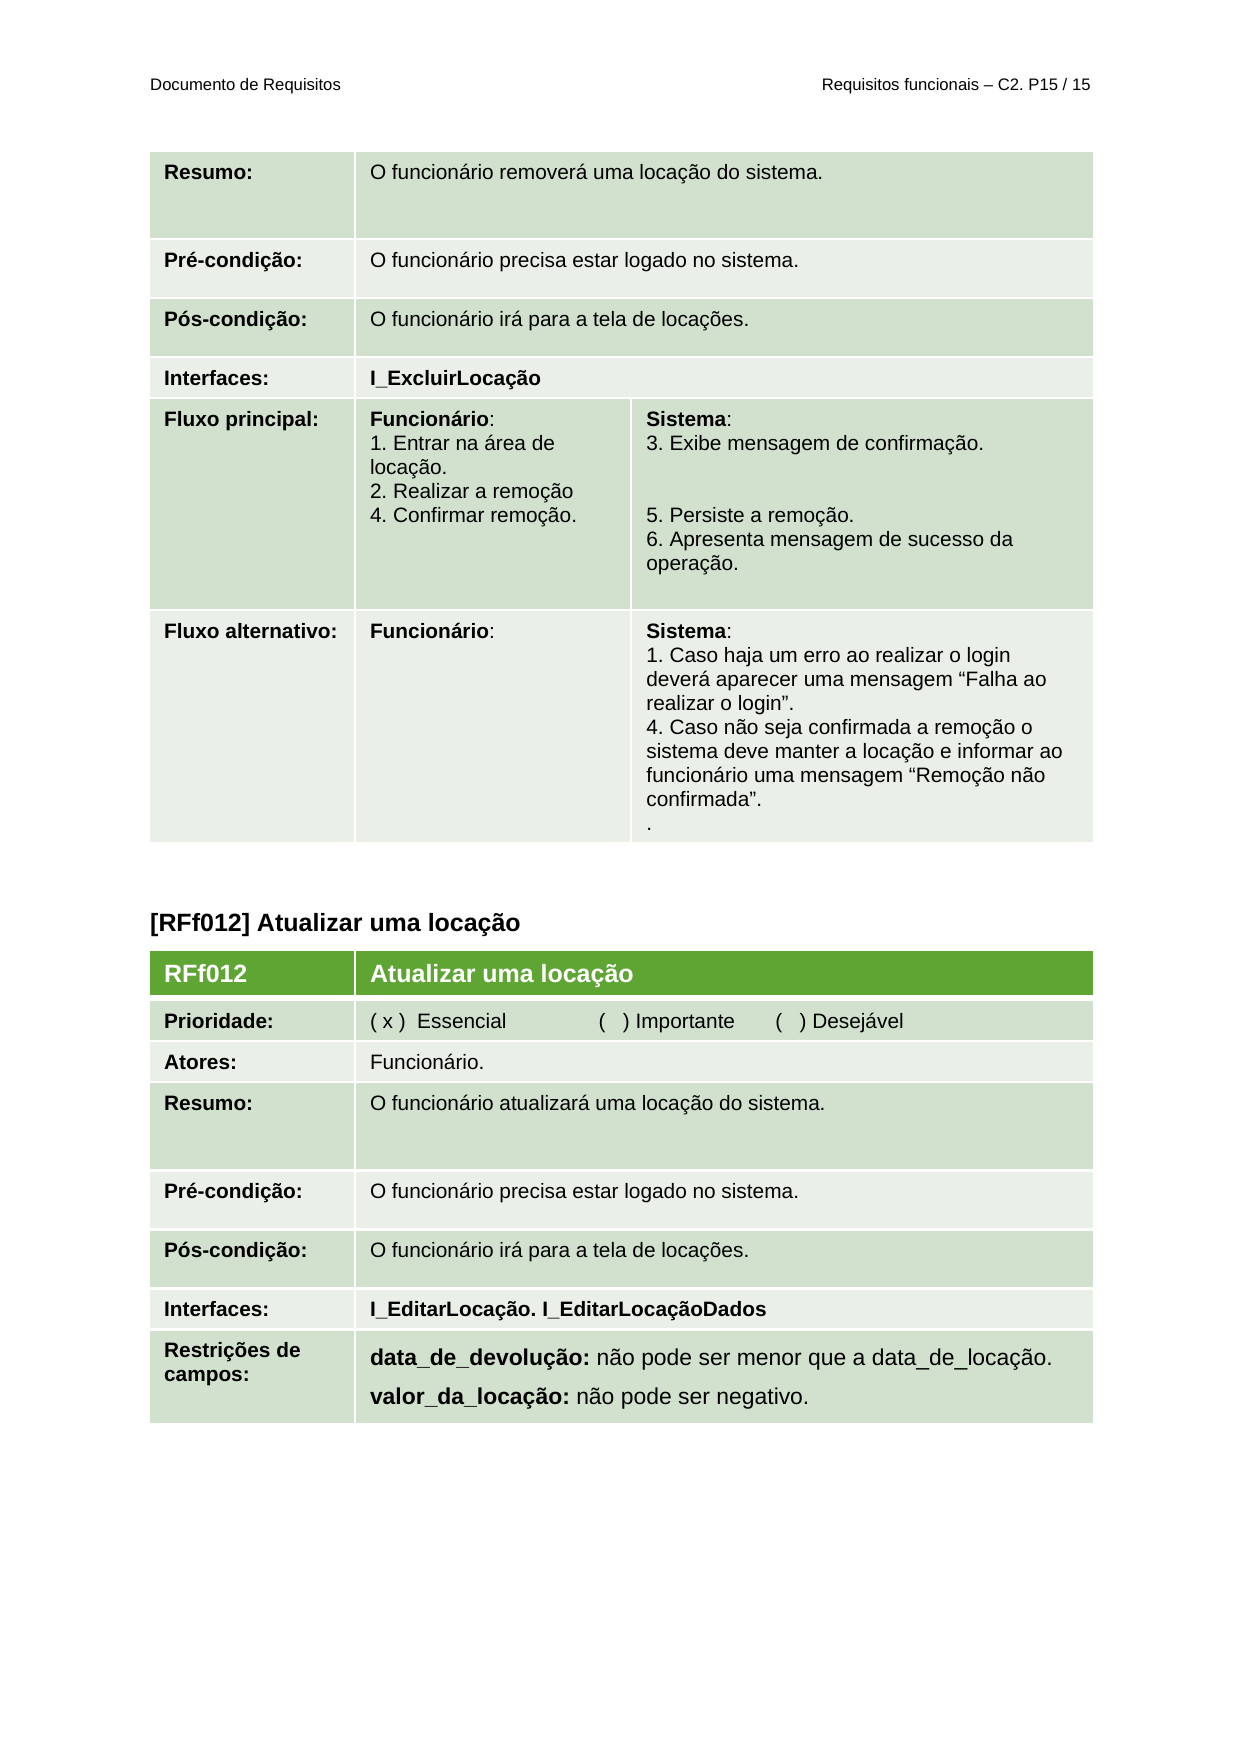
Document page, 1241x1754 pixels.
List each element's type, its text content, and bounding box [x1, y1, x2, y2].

table_cell Pós-condição: [150, 1231, 354, 1287]
table_cell Fluxo principal: [150, 399, 354, 609]
table_cell Interfaces: [150, 358, 354, 397]
table_cell Sistema: 3. Exibe mensagem de confirmação. 5. Persiste a remoção. 6. Apresenta mensagem de sucesso da operação. [632, 399, 1093, 609]
table_cell Pré-condição: [150, 240, 354, 297]
table_cell O funcionário removerá uma locação do sistema. [356, 152, 1093, 238]
table_cell Pré-condição: [150, 1172, 354, 1228]
table_cell Pós-condição: [150, 299, 354, 356]
table_cell O funcionário irá para a tela de locações. [356, 1231, 1093, 1287]
table_cell data_de_devolução: não pode ser menor que a data_de_locação. valor_da_locação: não pode ser negativo. [356, 1331, 1093, 1423]
table_cell Interfaces: [150, 1290, 354, 1328]
table_cell Resumo: [150, 1083, 354, 1169]
table_cell Funcionário. [356, 1042, 1093, 1081]
table_cell Restrições de campos: [150, 1331, 354, 1423]
text [RFf012] Atualizar uma locação [150, 908, 1090, 937]
table_cell O funcionário atualizará uma locação do sistema. [356, 1083, 1093, 1169]
table_cell ( x ) Essencial ( ) Importante ( ) Desejável [356, 1001, 1093, 1040]
table_cell Sistema: 1. Caso haja um erro ao realizar o login deverá aparecer uma mensagem “Falha ao realizar o login”. 4. Caso não seja confirmada a remoção o sistema deve manter a locação e informar ao funcionário uma mensagem “Remoção não confirmada”. . [632, 611, 1093, 842]
table_header Atualizar uma locação [356, 951, 1093, 995]
table_cell Fluxo alternativo: [150, 611, 354, 842]
table_cell Funcionário: [356, 611, 630, 842]
table_cell O funcionário precisa estar logado no sistema. [356, 240, 1093, 297]
table_cell Funcionário: 1. Entrar na área de locação. 2. Realizar a remoção 4. Confirmar remoção. [356, 399, 630, 609]
table_cell I_EditarLocação. I_EditarLocaçãoDados [356, 1290, 1093, 1328]
table_header RFf012 [150, 951, 354, 995]
table_cell I_ExcluirLocação [356, 358, 1093, 397]
table_cell Atores: [150, 1042, 354, 1081]
table_cell Prioridade: [150, 1001, 354, 1040]
table_cell O funcionário precisa estar logado no sistema. [356, 1172, 1093, 1228]
table_cell O funcionário irá para a tela de locações. [356, 299, 1093, 356]
table_cell Resumo: [150, 152, 354, 238]
